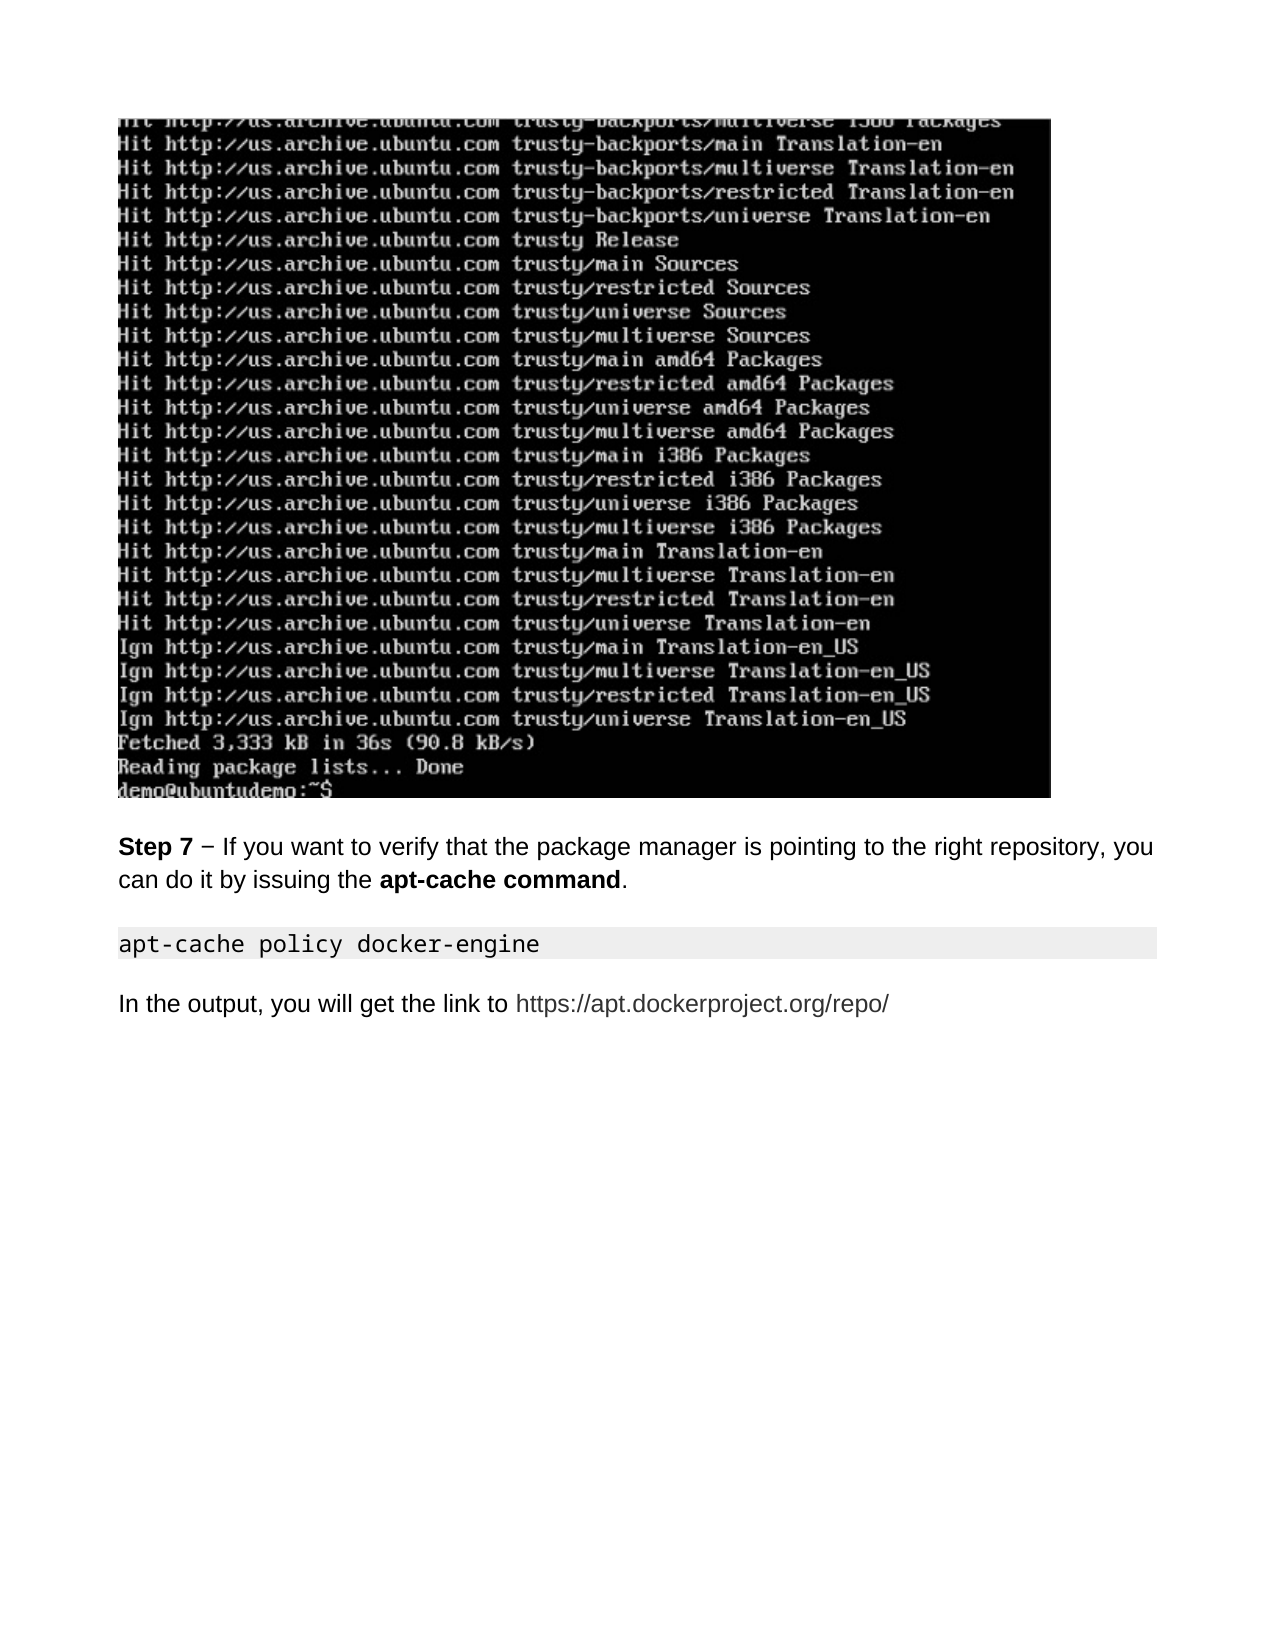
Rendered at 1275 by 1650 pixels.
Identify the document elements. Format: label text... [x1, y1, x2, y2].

text Step 7 − If you want to verify that the package manager is pointing to the right repository, you can do it by issuing the apt-cache command. [118, 832, 1157, 893]
picture [118, 118, 1051, 798]
text In the output, you will get the link to https://apt.dockerproject.org/repo/ [118, 988, 1157, 1017]
text apt-cache policy docker-engine [118, 927, 1157, 959]
